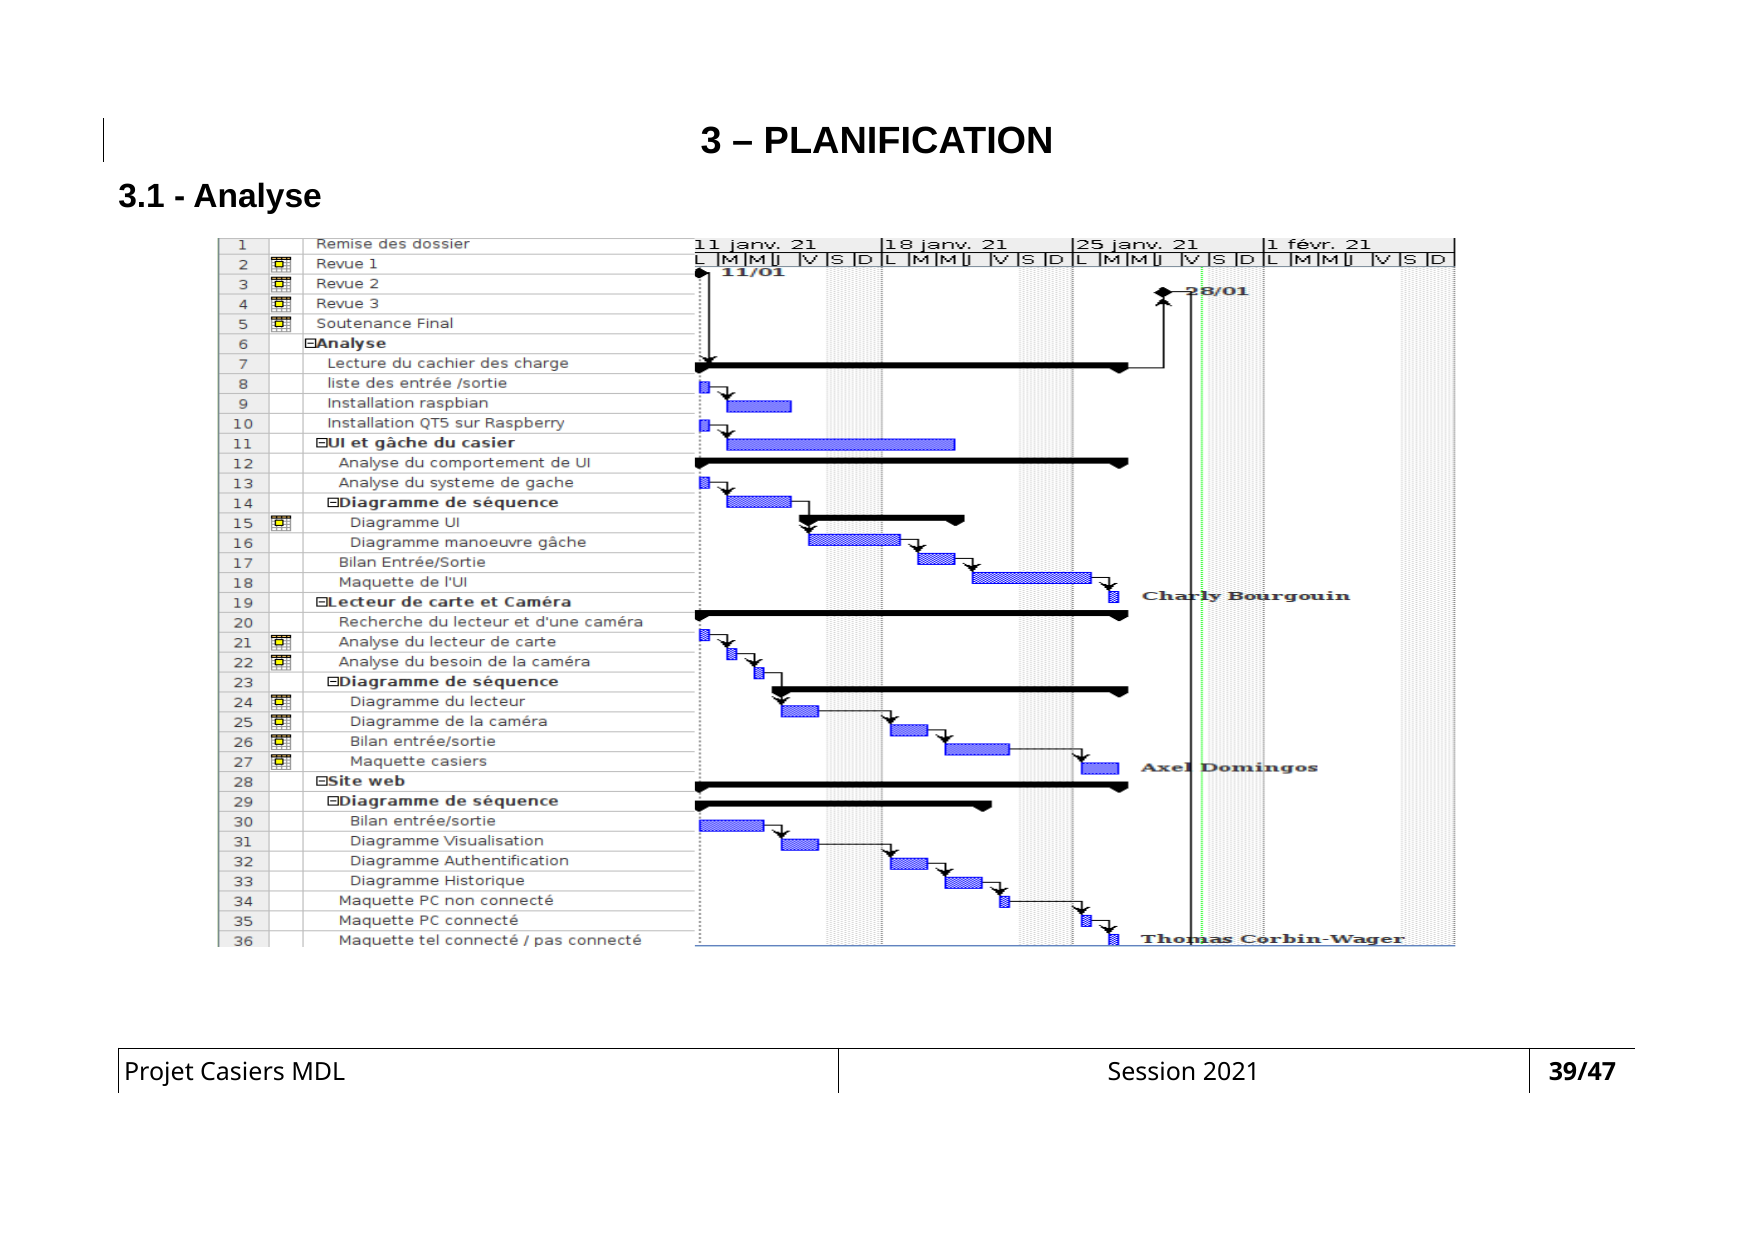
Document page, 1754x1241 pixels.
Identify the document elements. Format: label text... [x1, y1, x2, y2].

subtitle 3 – PLANIFICATION [118, 118, 1636, 162]
subtitle 3.1 - Analyse [118, 176, 1636, 215]
picture [217, 237, 1456, 947]
